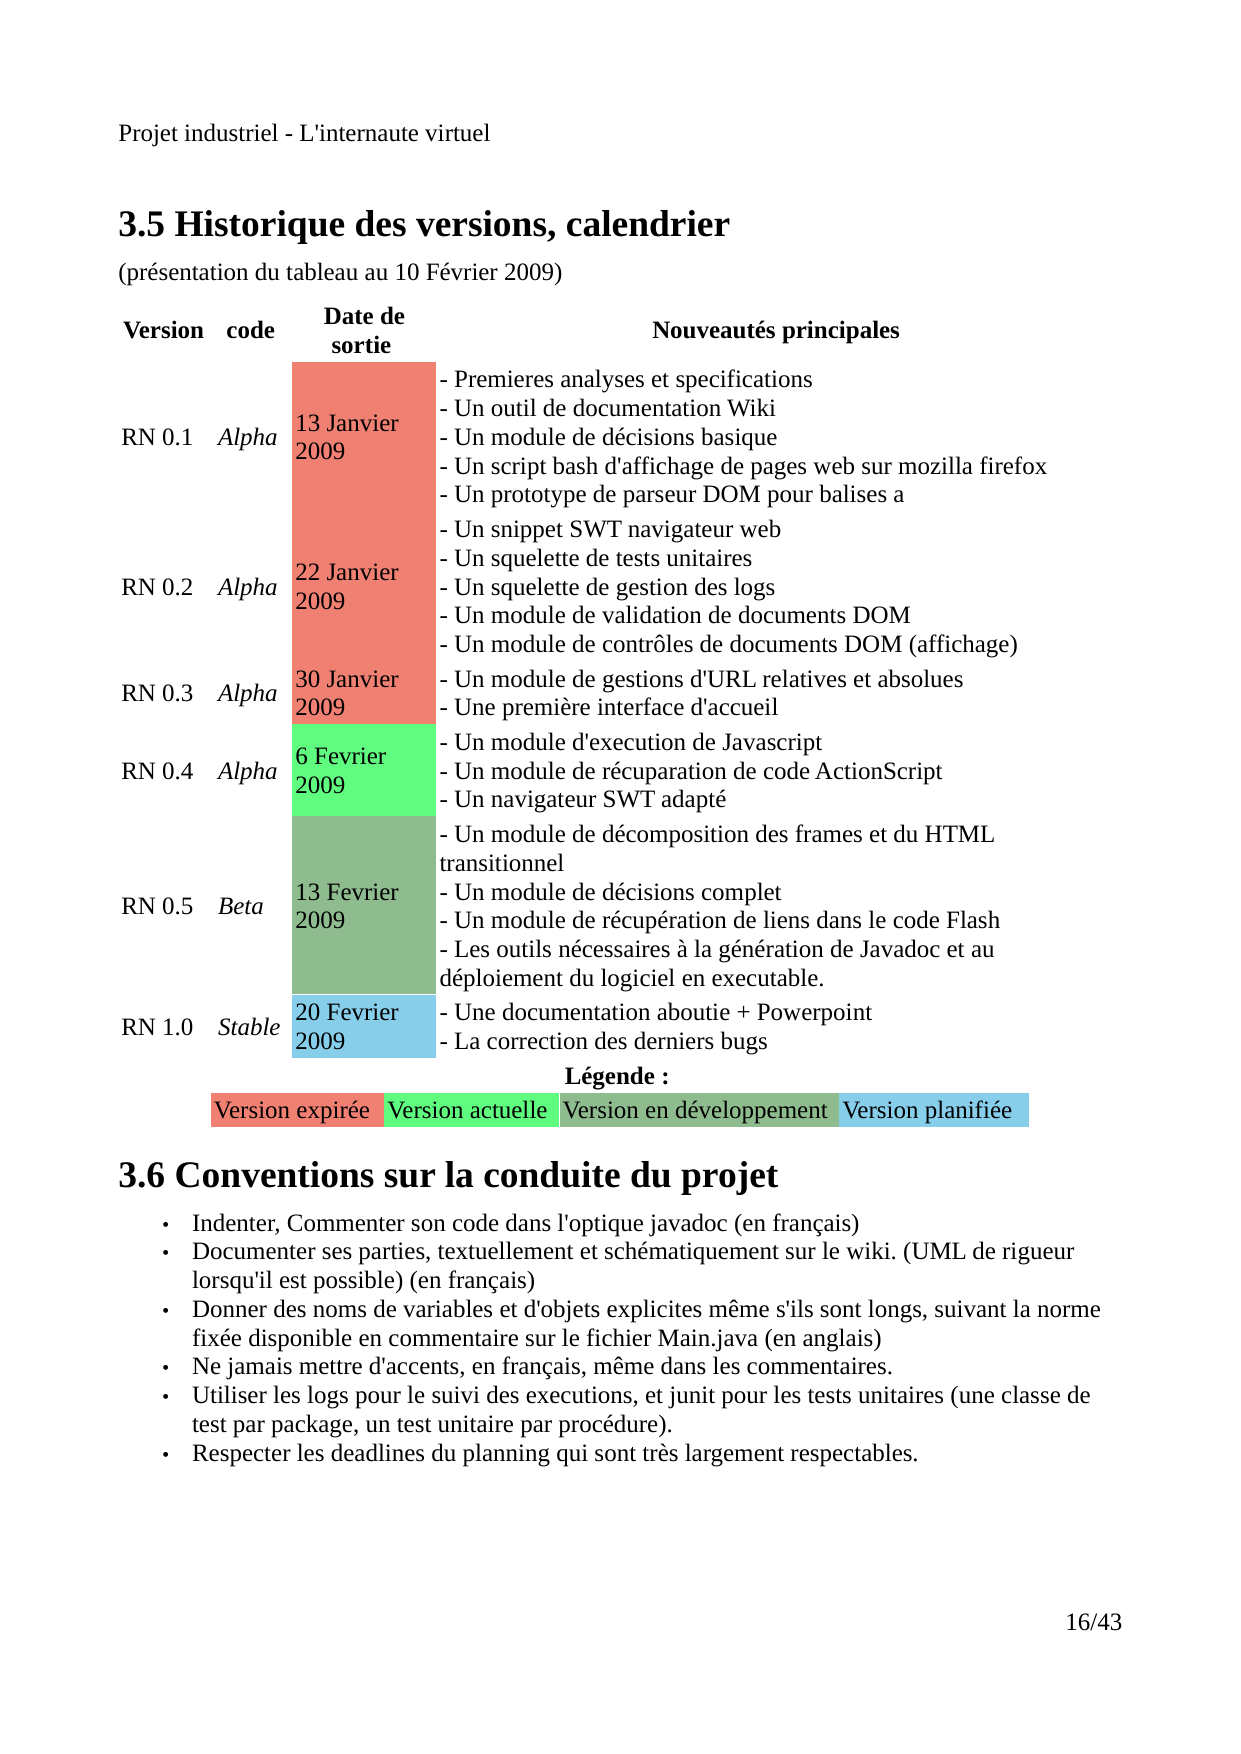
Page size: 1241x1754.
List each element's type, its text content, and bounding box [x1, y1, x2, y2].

list Donner des noms de variables et d'objets explicites même s'ils sont longs, suivant la norme fixée disponible en commentaire sur le fichier Main.java (en anglais) [162, 1294, 1122, 1351]
table_cell RN 0.3 [118, 661, 215, 724]
subtitle 3.5 Historique des versions, calendrier [118, 201, 1122, 244]
table_cell - Un module de gestions d'URL relatives et absolues - Une première interface d'accueil [436, 661, 1122, 724]
table_cell RN 0.1 [118, 362, 215, 511]
table_cell RN 1.0 [118, 995, 215, 1058]
list Ne jamais mettre d'accents, en français, même dans les commentaires. [162, 1351, 1122, 1380]
table_cell Version en développement [560, 1093, 839, 1127]
subtitle 3.6 Conventions sur la conduite du projet [118, 1152, 1122, 1195]
table_cell - Un module d'execution de Javascript - Un module de récuparation de code ActionScript - Un navigateur SWT adapté [436, 724, 1122, 816]
table_cell Alpha [215, 724, 292, 816]
table_cell RN 0.5 [118, 816, 215, 994]
text (présentation du tableau au 10 Février 2009) [118, 257, 1122, 286]
list Indenter, Commenter son code dans l'optique javadoc (en français) [162, 1208, 1122, 1236]
table_cell - Un snippet SWT navigateur web - Un squelette de tests unitaires - Un squelette de gestion des logs - Un module de validation de documents DOM - Un module de contrôles de documents DOM (affichage) [436, 511, 1122, 661]
table_cell RN 0.2 [118, 511, 215, 661]
table_cell 13 Fevrier 2009 [292, 816, 436, 994]
table_cell Alpha [215, 362, 292, 511]
table_header Légende : [211, 1058, 1029, 1092]
table_cell Alpha [215, 661, 292, 724]
table_header Version [118, 298, 215, 362]
table_cell Version planifiée [839, 1093, 1029, 1127]
table_header Date de sortie [292, 298, 436, 362]
table_cell RN 0.4 [118, 724, 215, 816]
table_cell 22 Janvier 2009 [292, 511, 436, 661]
list Respecter les deadlines du planning qui sont très largement respectables. [162, 1438, 1122, 1466]
table_cell 6 Fevrier 2009 [292, 724, 436, 816]
table_header code [215, 298, 292, 362]
table_cell Beta [215, 816, 292, 994]
table_cell Version actuelle [384, 1093, 559, 1127]
list Utiliser les logs pour le suivi des executions, et junit pour les tests unitaires (une classe de test par package, un test unitaire par procédure). [162, 1380, 1122, 1438]
table_cell - Un module de décomposition des frames et du HTML transitionnel - Un module de décisions complet - Un module de récupération de liens dans le code Flash - Les outils nécessaires à la génération de Javadoc et au déploiement du logiciel en executable. [436, 816, 1122, 994]
table_cell Version expirée [211, 1093, 384, 1127]
table_header Nouveautés principales [436, 298, 1122, 362]
table_cell 30 Janvier 2009 [292, 661, 436, 724]
table_cell - Premieres analyses et specifications - Un outil de documentation Wiki - Un module de décisions basique - Un script bash d'affichage de pages web sur mozilla firefox - Un prototype de parseur DOM pour balises a [436, 362, 1122, 511]
table_cell Alpha [215, 511, 292, 661]
table_cell Stable [215, 995, 292, 1058]
table_cell 13 Janvier 2009 [292, 362, 436, 511]
list Documenter ses parties, textuellement et schématiquement sur le wiki. (UML de rigueur lorsqu'il est possible) (en français) [162, 1236, 1122, 1294]
table_cell - Une documentation aboutie + Powerpoint - La correction des derniers bugs [436, 995, 1122, 1058]
table_cell 20 Fevrier 2009 [292, 995, 436, 1058]
